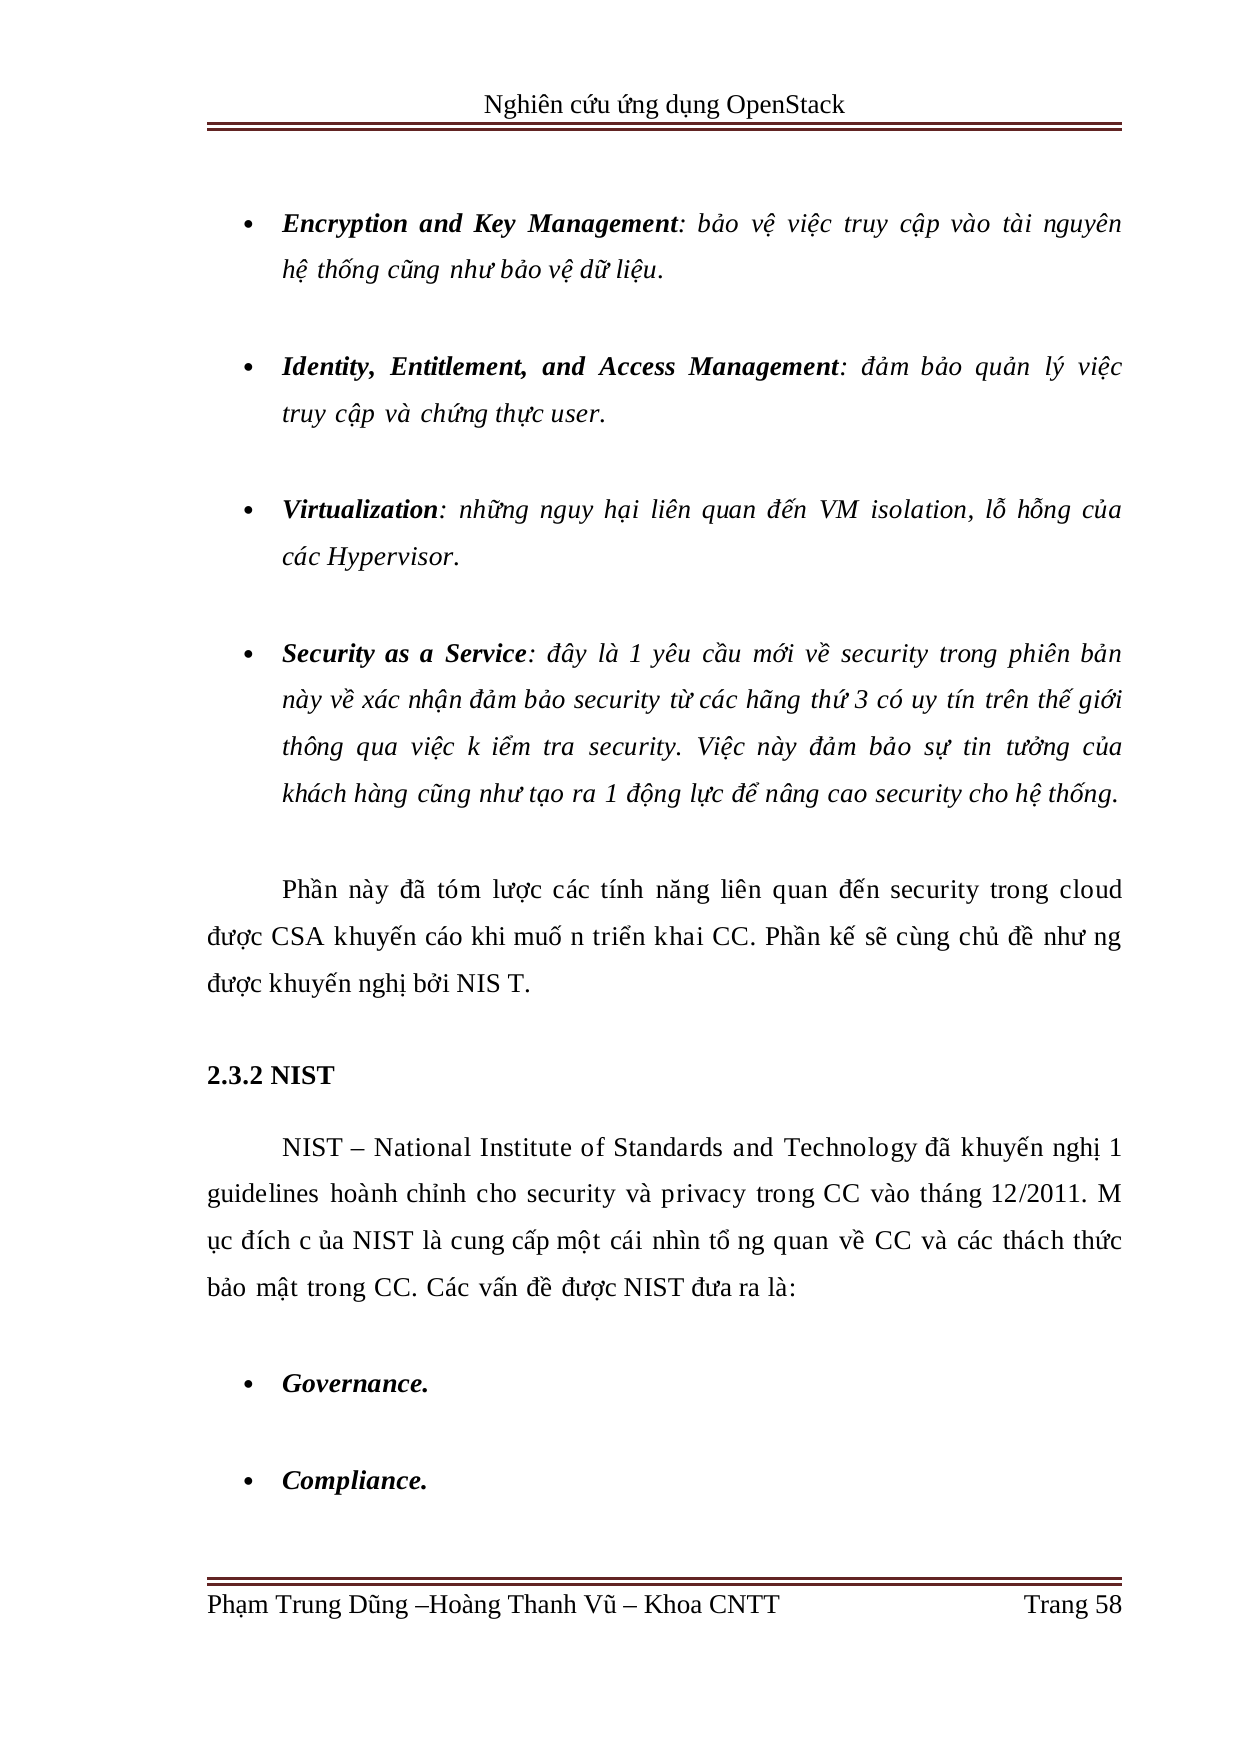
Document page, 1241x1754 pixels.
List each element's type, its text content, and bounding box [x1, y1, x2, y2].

text NIST – National Institute of Standards and Technology đã khuyến nghị 1 guidelines hoành chỉnh cho security và privacy trong CC vào tháng 12/2011. M ục đích c ủa NIST là cung cấp một cái nhìn tổ ng quan về CC và các thách thức bảo mật trong CC. Các vấn đề được NIST đưa ra là: [207, 1131, 1122, 1302]
text Phần này đã tóm lược các tính năng liên quan đến security trong cloud được CSA khuyến cáo khi muố n triển khai CC. Phần kế sẽ cùng chủ đề như ng được khuyến nghị bởi NIS T. [207, 873, 1122, 998]
list Virtualization: những nguy hại liên quan đến VM isolation, lỗ hỗng của các Hypervisor. [244, 493, 1122, 571]
list Compliance. [244, 1464, 1122, 1495]
list Security as a Service: đây là 1 yêu cầu mới về security trong phiên bản này về xác nhận đảm bảo security từ các hãng thứ 3 có uy tín trên thế giới thông qua việc k iểm tra security. Việc này đảm bảo sự tin tưởng của khách hàng cũng như tạo ra 1 động lực để nâng cao security cho hệ thống. [244, 637, 1122, 808]
subtitle 2.3.2 NIST [207, 1059, 1122, 1090]
list Encryption and Key Management: bảo vệ việc truy cập vào tài nguyên hệ thống cũng như bảo vệ dữ liệu. [244, 207, 1122, 284]
list Identity, Entitlement, and Access Management: đảm bảo quản lý việc truy cập và chứng thực user. [244, 350, 1122, 428]
list Governance. [244, 1368, 1122, 1399]
